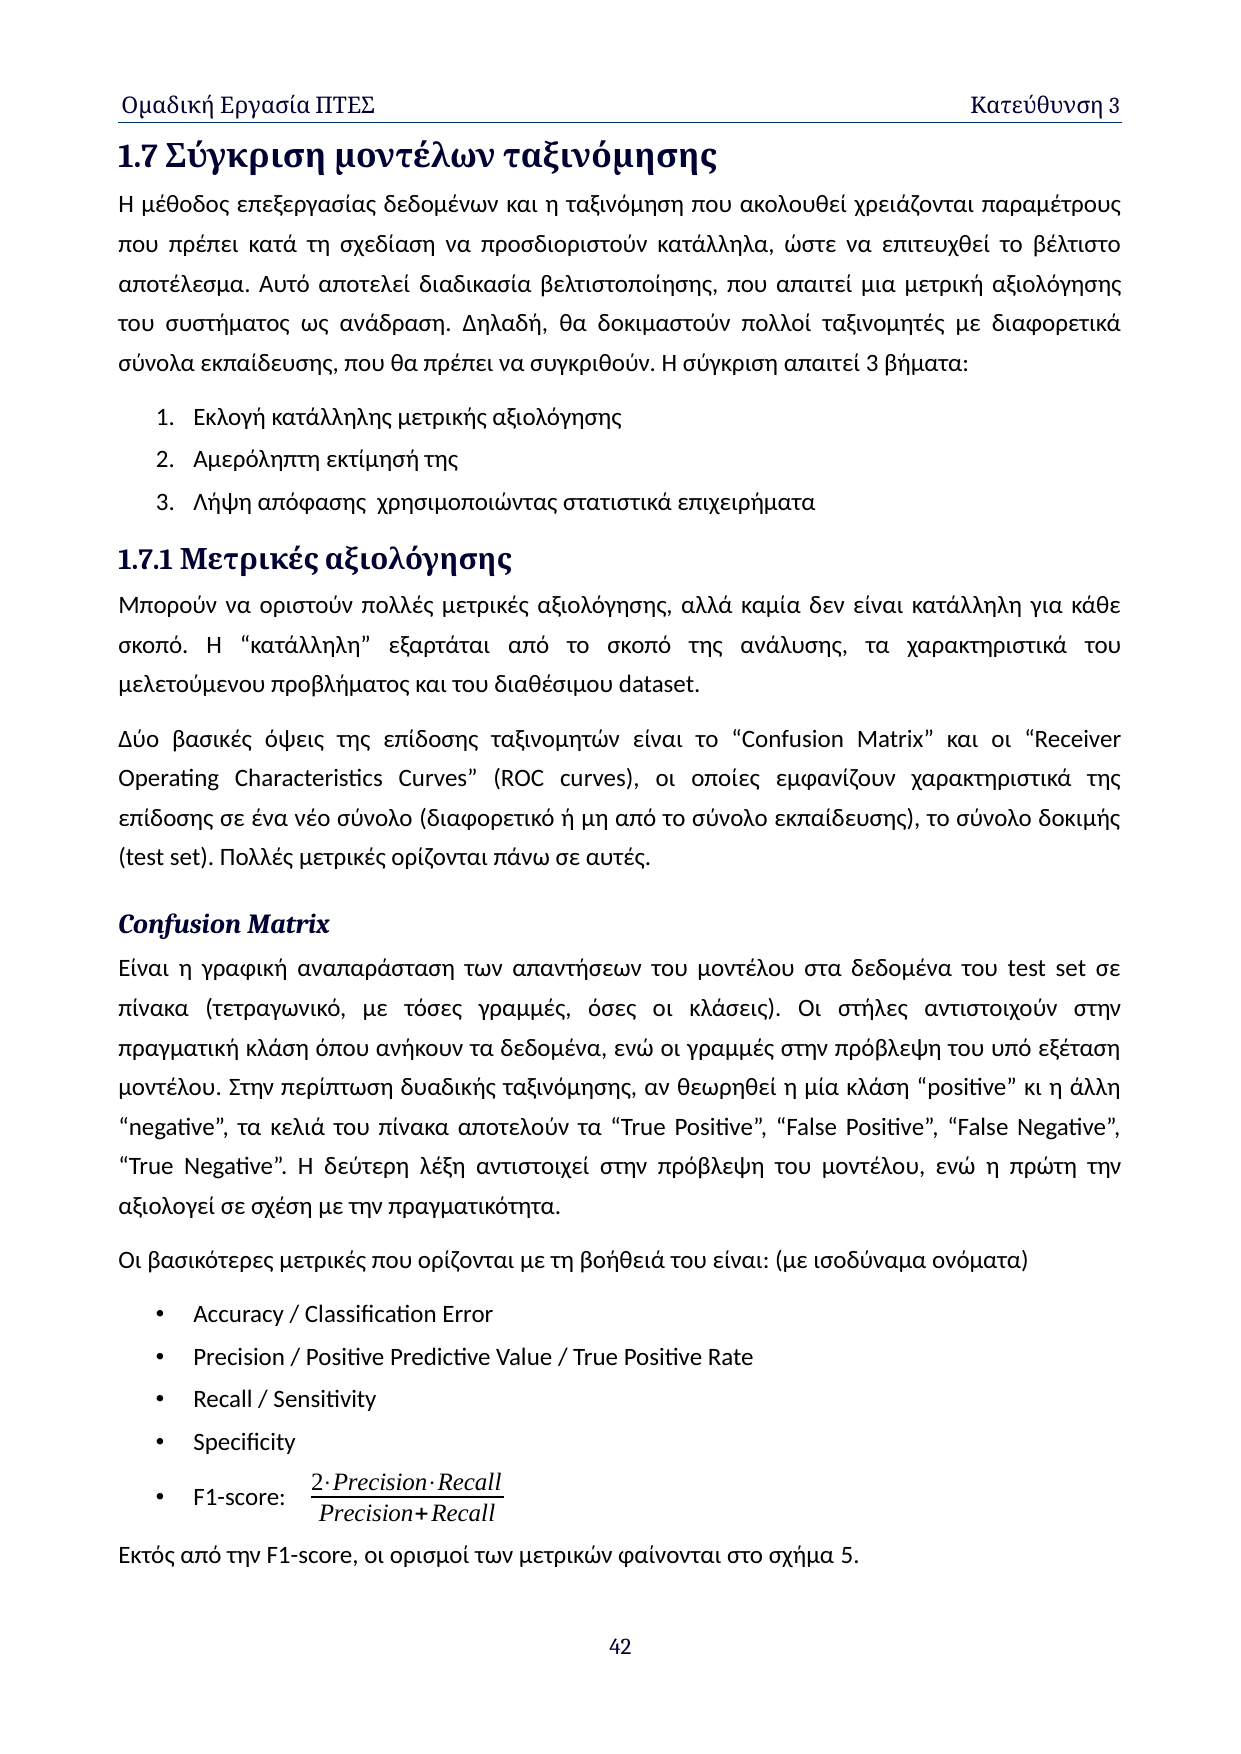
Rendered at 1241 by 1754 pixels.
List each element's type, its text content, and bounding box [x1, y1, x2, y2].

list Specificity [156, 1426, 1122, 1456]
list Αμερόληπτη εκτίμησή της [156, 443, 1122, 474]
text Εκτός από την F1-score, οι ορισμοί των μετρικών φαίνονται στο σχήμα 5. [118, 1539, 1122, 1570]
list Λήψη απόφασης χρησιμοποιώντας στατιστικά επιχειρήματα [156, 486, 1122, 517]
text Μπορούν να οριστούν πολλές μετρικές αξιολόγησης, αλλά καμία δεν είναι κατάλληλη για κάθε σκοπό. Η “κατάλληλη” εξαρτάται από το σκοπό της ανάλυσης, τα χαρακτηριστικά του μελετούμενου προβλήματος και του διαθέσιμου dataset. [118, 589, 1122, 699]
text Είναι η γραφική αναπαράσταση των απαντήσεων του μοντέλου στα δεδομένα του test set σε πίνακα (τετραγωνικό, με τόσες γραμμές, όσες οι κλάσεις). Οι στήλες αντιστοιχούν στην πραγματική κλάση όπου ανήκουν τα δεδομένα, ενώ οι γραμμές στην πρόβλεψη του υπό εξέταση μοντέλου. Στην περίπτωση δυαδικής ταξινόμησης, αν θεωρηθεί η μία κλάση “positive” κι η άλλη “negative”, τα κελιά του πίνακα αποτελούν τα “True Positive”, “False Positive”, “False Negative”, “True Negative”. Η δεύτερη λέξη αντιστοιχεί στην πρόβλεψη του μοντέλου, ενώ η πρώτη την αξιολογεί σε σχέση με την πραγματικότητα. [118, 952, 1122, 1221]
list Εκλογή κατάλληλης μετρικής αξιολόγησης [156, 401, 1122, 432]
list F1-score: [156, 1468, 1122, 1527]
subtitle Μετρικές αξιολόγησης [118, 543, 1122, 577]
subtitle Σύγκριση μοντέλων ταξινόμησης [118, 137, 1122, 176]
list Precision / Positive Predictive Value / True Positive Rate [156, 1341, 1122, 1371]
text Οι βασικότερες μετρικές που ορίζονται με τη βοήθειά του είναι: (με ισοδύναμα ονόματα) [118, 1244, 1122, 1275]
list Accuracy / Classification Error [156, 1298, 1122, 1329]
text Η μέθοδος επεξεργασίας δεδομένων και η ταξινόμηση που ακολουθεί χρειάζονται παραμέτρους που πρέπει κατά τη σχεδίαση να προσδιοριστούν κατάλληλα, ώστε να επιτευχθεί το βέλτιστο αποτέλεσμα. Αυτό αποτελεί διαδικασία βελτιστοποίησης, που απαιτεί μια μετρική αξιολόγησης του συστήματος ως ανάδραση. Δηλαδή, θα δοκιμαστούν πολλοί ταξινομητές με διαφορετικά σύνολα εκπαίδευσης, που θα πρέπει να συγκριθούν. Η σύγκριση απαιτεί 3 βήματα: [118, 188, 1122, 377]
list Recall / Sensitivity [156, 1383, 1122, 1414]
subtitle Confusion Matrix [118, 908, 1122, 940]
text Δύο βασικές όψεις της επίδοσης ταξινομητών είναι το “Confusion Matrix” και οι “Receiver Operating Characteristics Curves” (ROC curves), οι οποίες εμφανίζουν χαρακτηριστικά της επίδοσης σε ένα νέο σύνολο (διαφορετικό ή μη από το σύνολο εκπαίδευσης), το σύνολο δοκιμής (test set). Πολλές μετρικές ορίζονται πάνω σε αυτές. [118, 723, 1122, 872]
